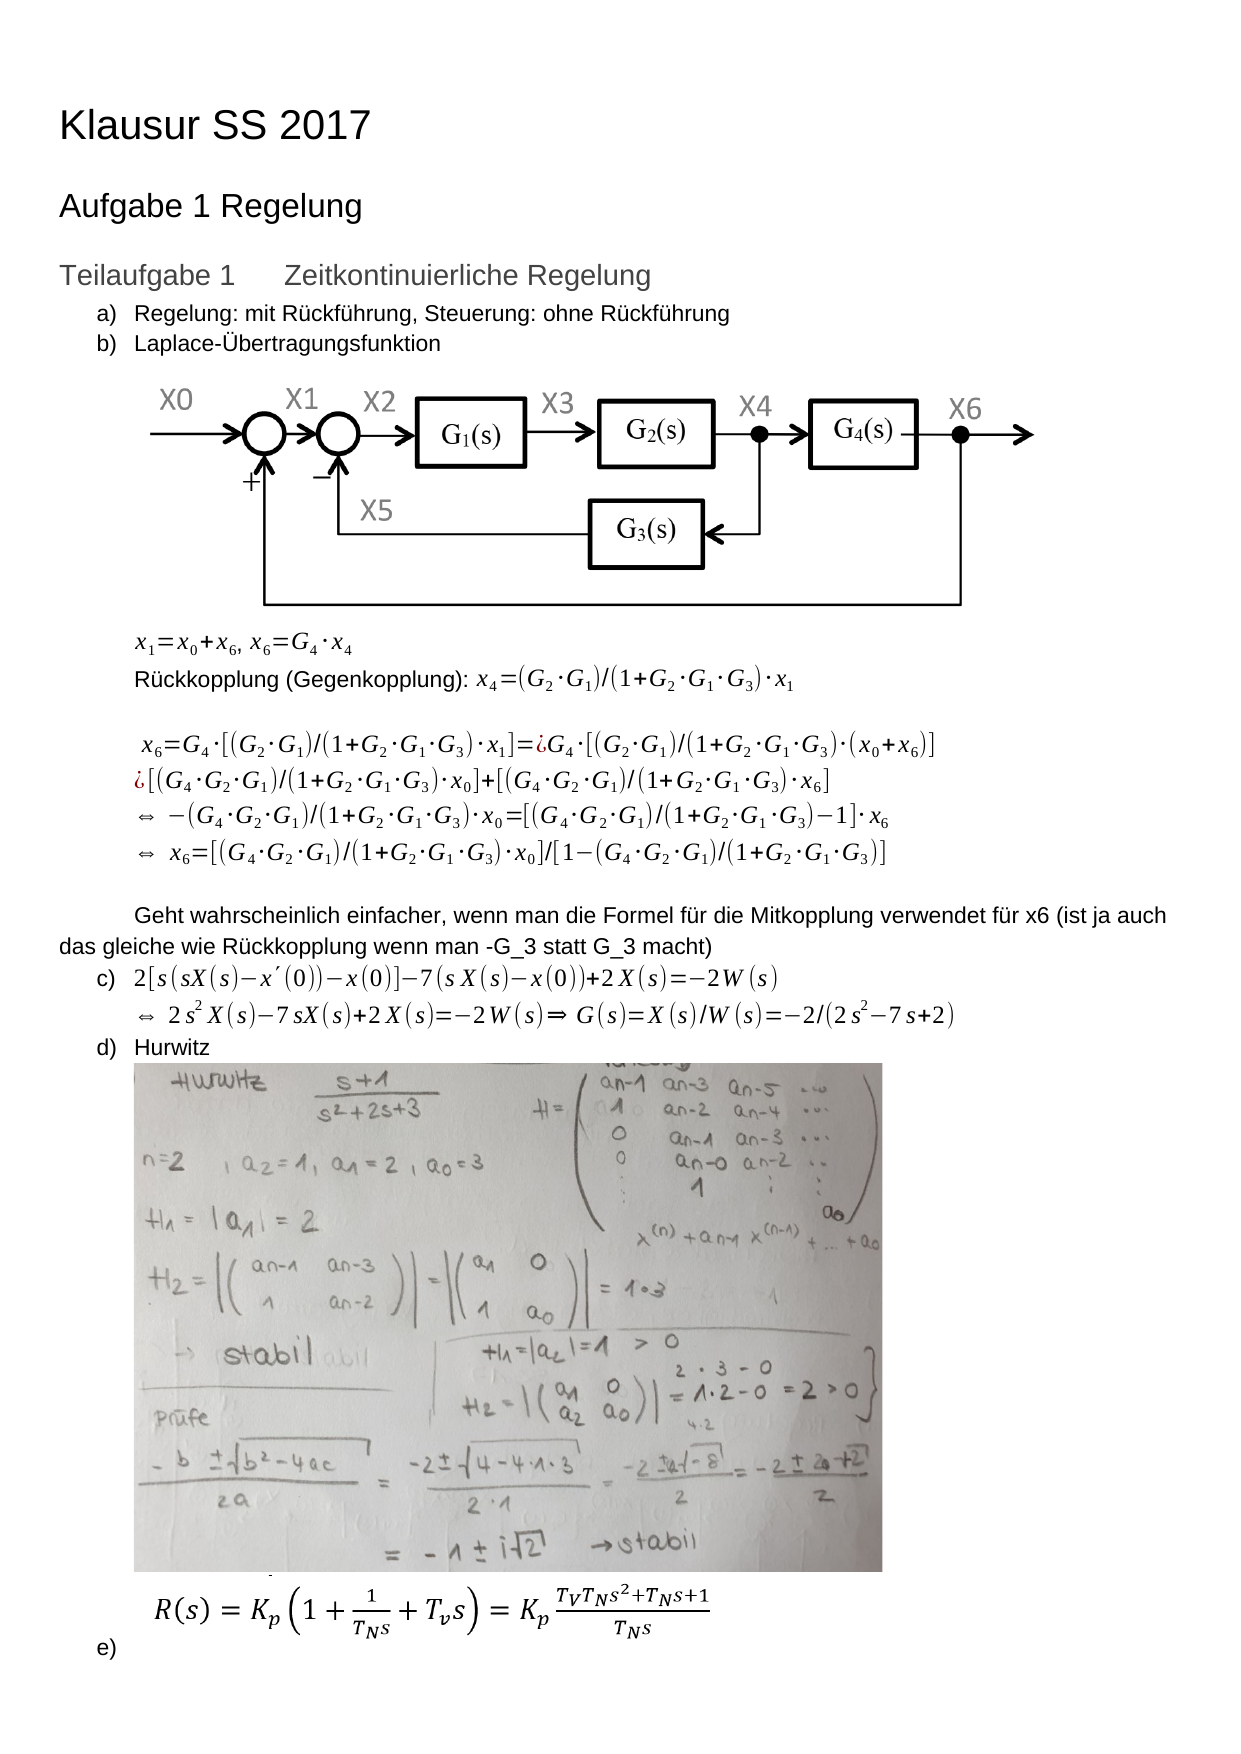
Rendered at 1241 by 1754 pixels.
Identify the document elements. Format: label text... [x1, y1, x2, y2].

subtitle Aufgabe 1 Regelung [59, 186, 1181, 224]
text Geht wahrscheinlich einfacher, wenn man die Formel für die Mitkopplung verwendet für x6 (ist ja auch das gleiche wie Rückkopplung wenn man -G_3 statt G_3 macht) [59, 872, 1181, 959]
subtitle Klausur SS 2017 [59, 101, 1181, 148]
picture [133, 360, 1040, 624]
picture [133, 1063, 882, 1572]
subtitle Teilaufgabe 1 Zeitkontinuierliche Regelung [59, 258, 1181, 291]
list Regelung: mit Rückführung, Steuerung: ohne Rückführung [96, 300, 1181, 326]
list Hurwitz [96, 1033, 1181, 1572]
picture [136, 1575, 739, 1656]
list Laplace-Übertragungsfunktion , Rückkopplung (Gegenkopplung): [96, 330, 1181, 695]
